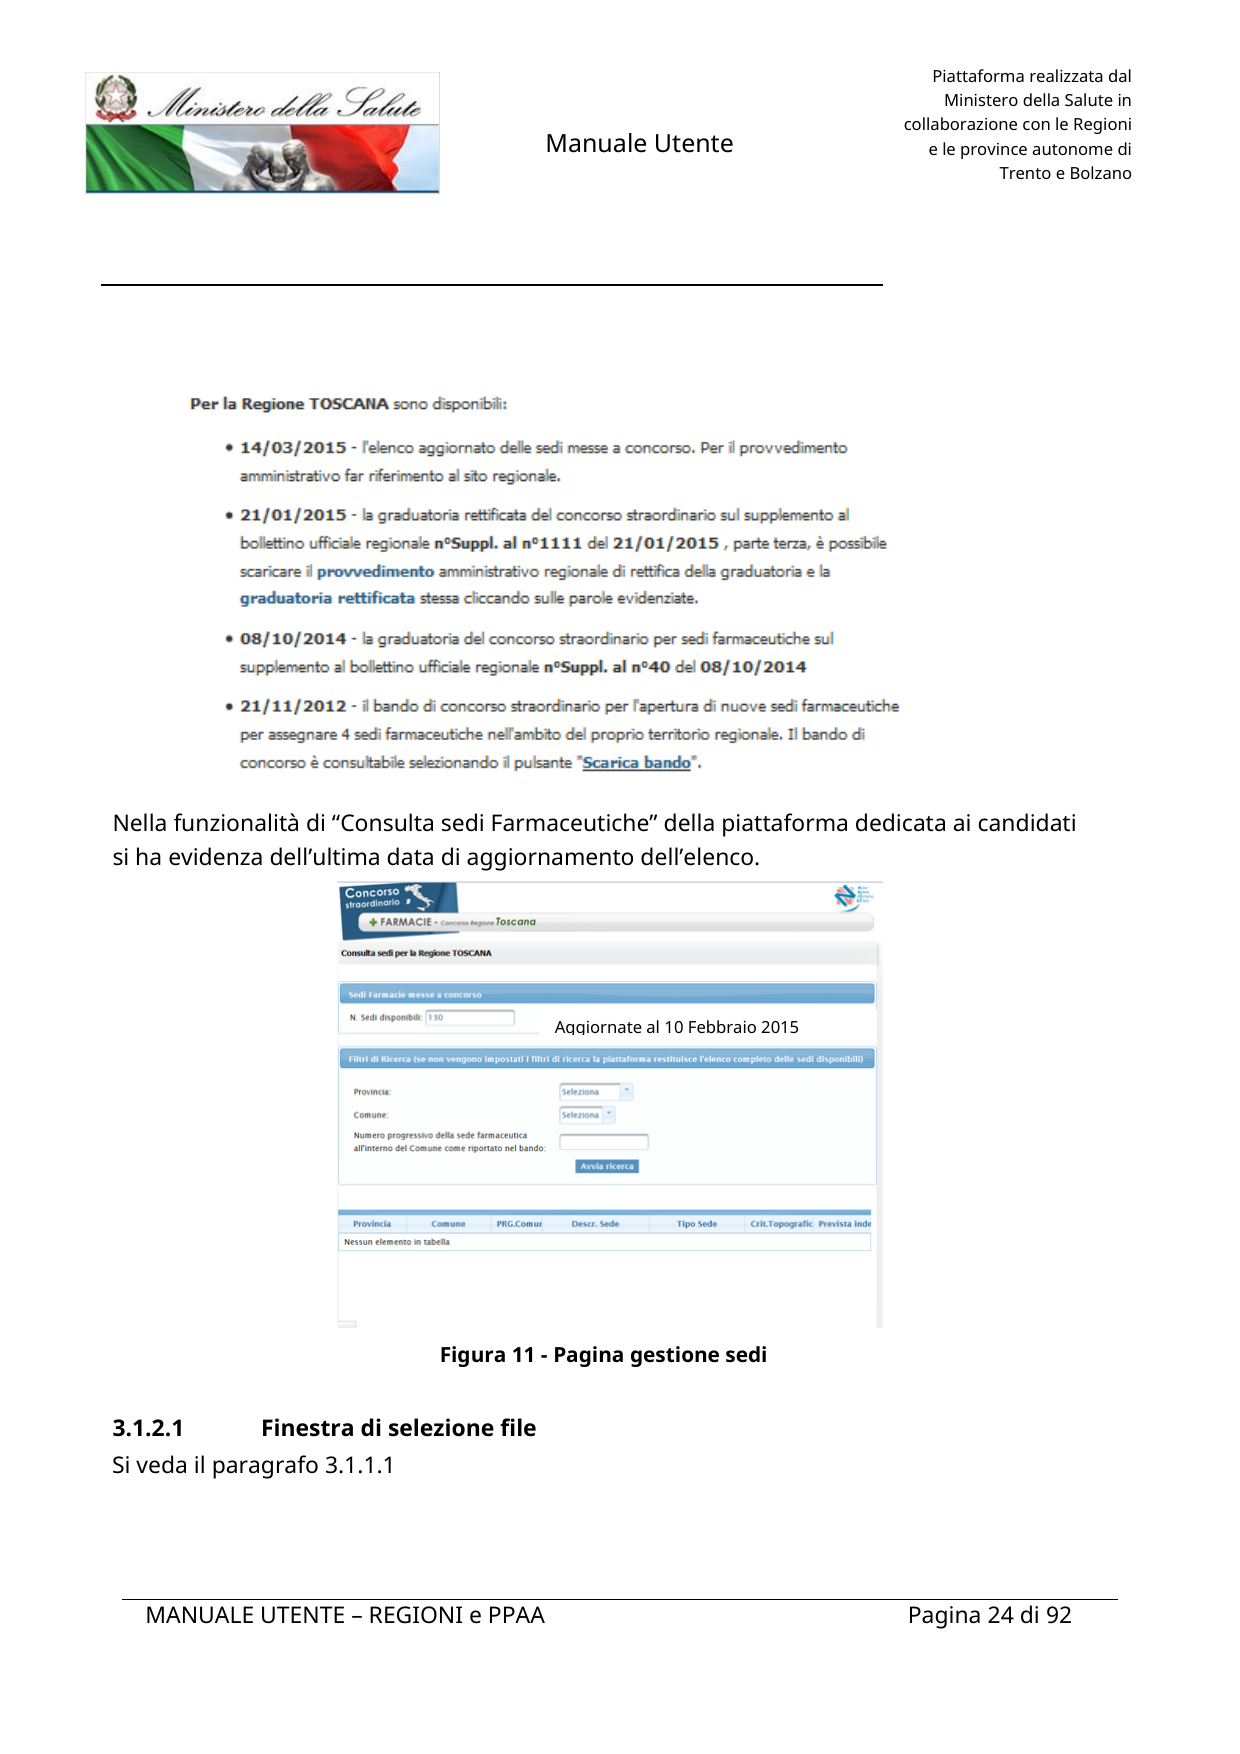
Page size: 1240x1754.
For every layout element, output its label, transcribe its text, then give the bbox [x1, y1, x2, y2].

text Aggiornate al 10 Febbraio 2015 [554, 1016, 862, 1035]
subtitle 3.1.2.1 Finestra di selezione file [112, 1412, 1078, 1443]
text Si veda il paragrafo 3.1.1.1 [112, 1448, 1069, 1480]
text Figura 11 - Pagina gestione sedi [112, 1340, 997, 1368]
text Nella funzionalità di “Consulta sedi Farmaceutiche” della piattaforma dedicata ai candidati si ha evidenza dell’ultima data di aggiornamento dell’elenco. [112, 807, 1078, 872]
